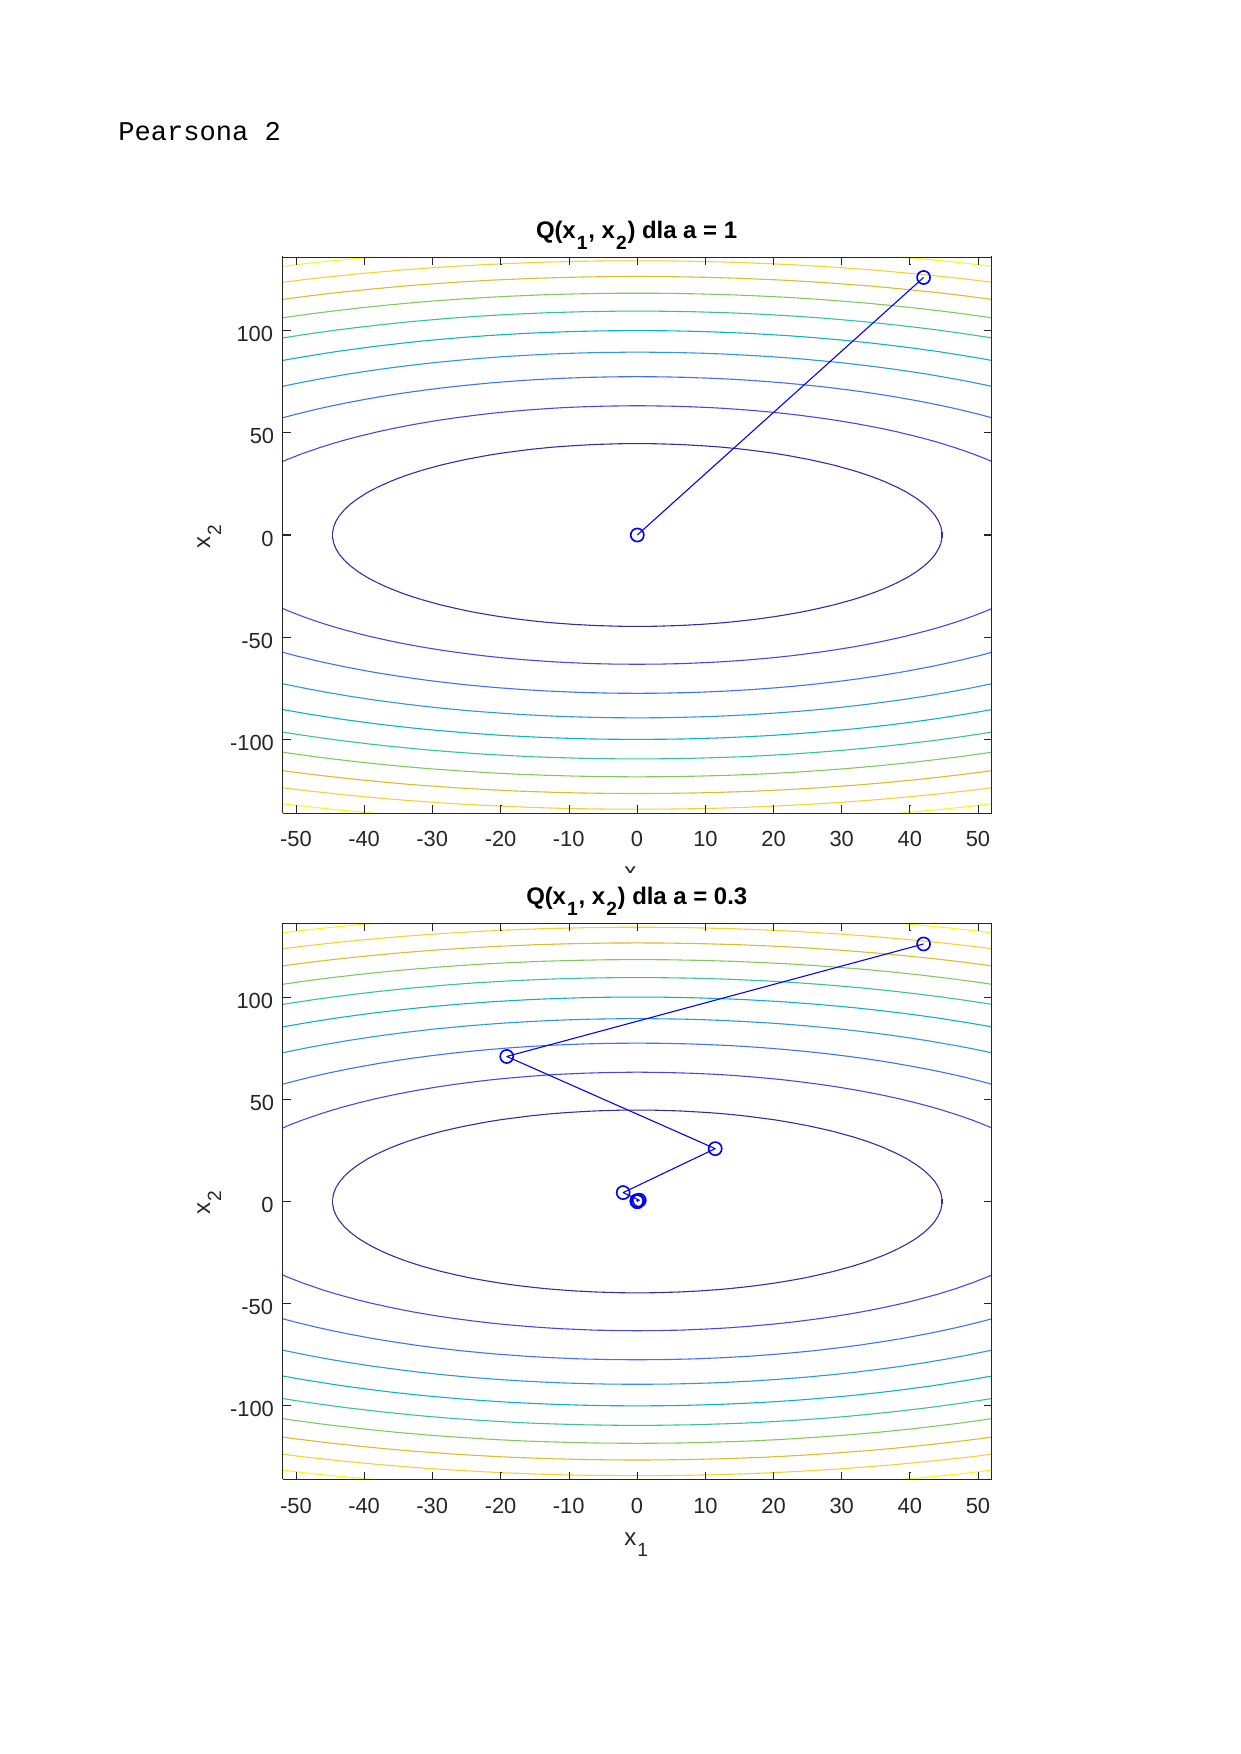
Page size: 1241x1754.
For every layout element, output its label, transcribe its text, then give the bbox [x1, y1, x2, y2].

text Pearsona 2 [118, 118, 1122, 149]
